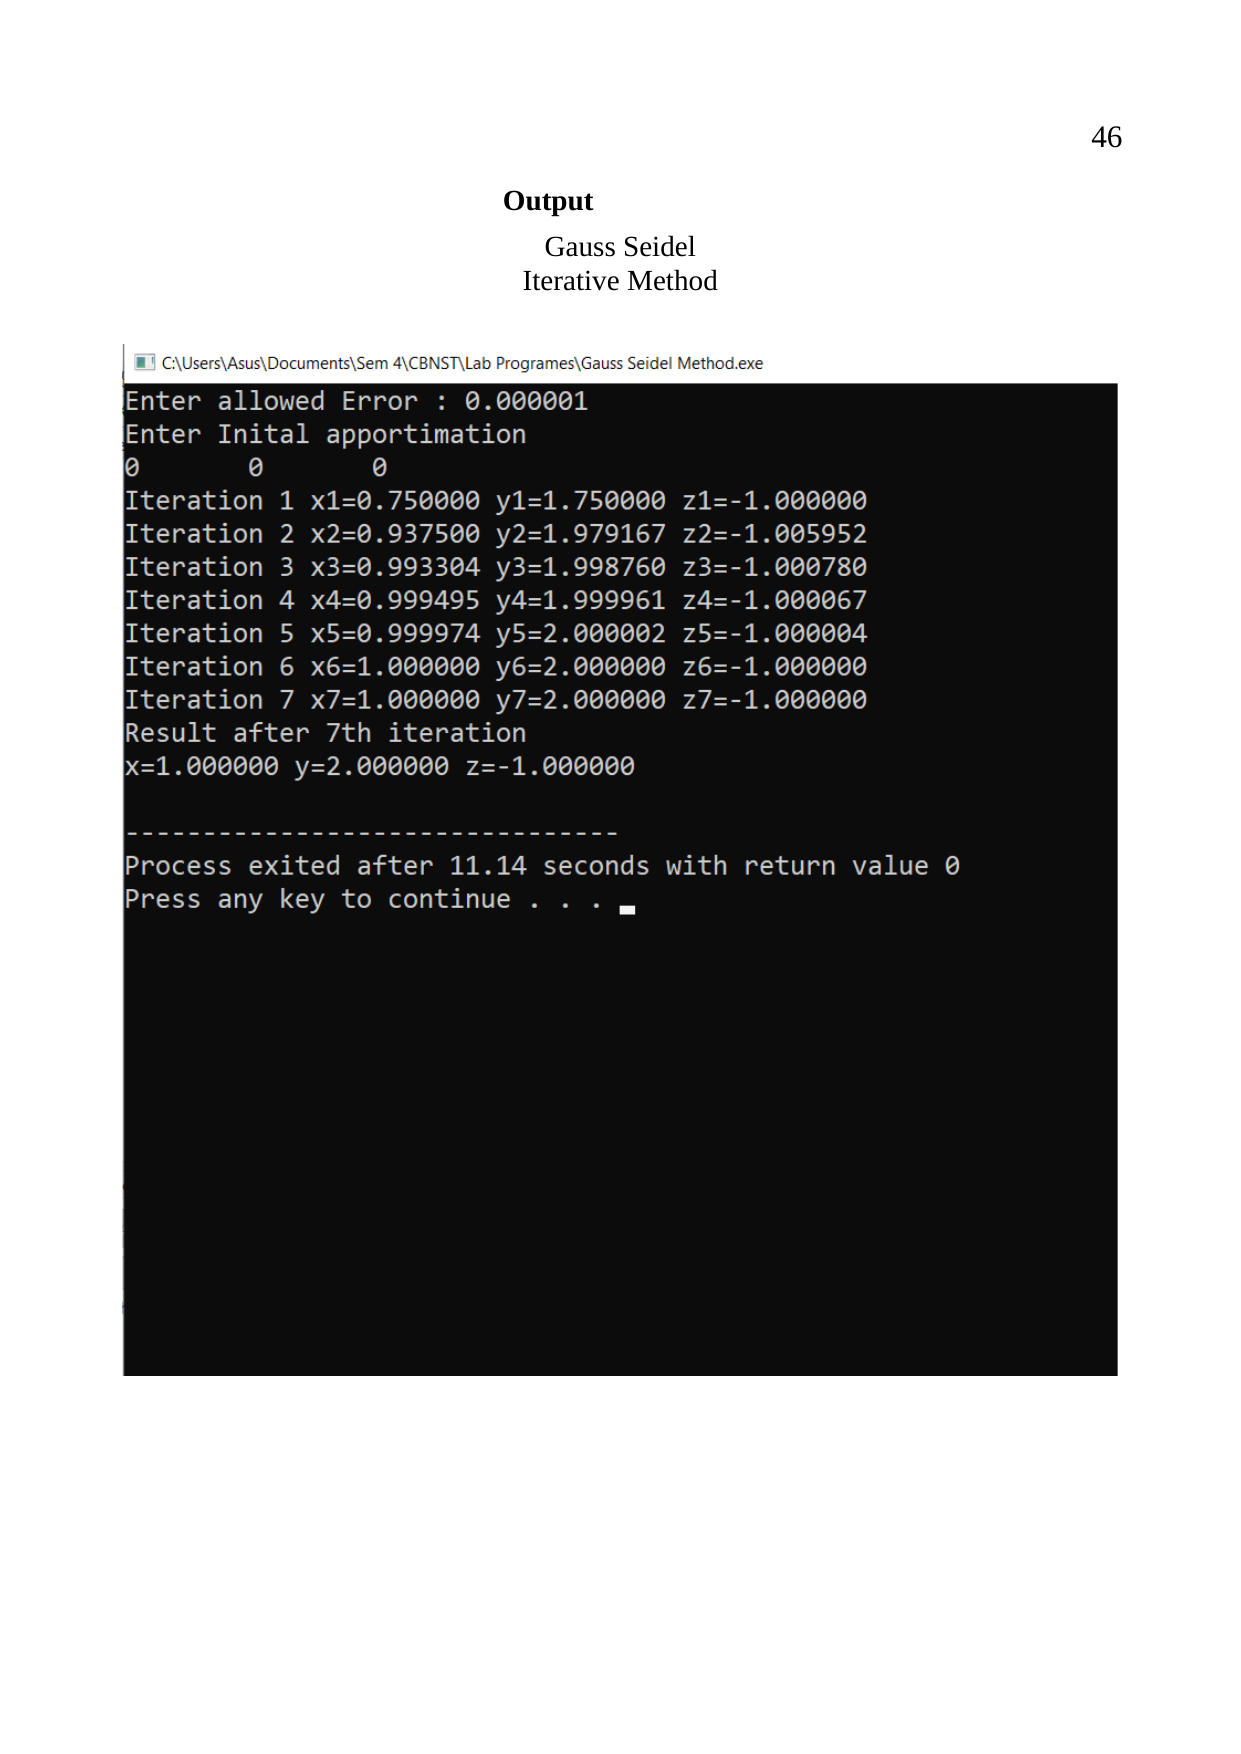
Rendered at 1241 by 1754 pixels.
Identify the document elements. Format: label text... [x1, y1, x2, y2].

text Output [118, 183, 978, 217]
text Iterative Method [118, 263, 1122, 297]
text Gauss Seidel [118, 229, 1122, 263]
picture [122, 344, 200, 1376]
